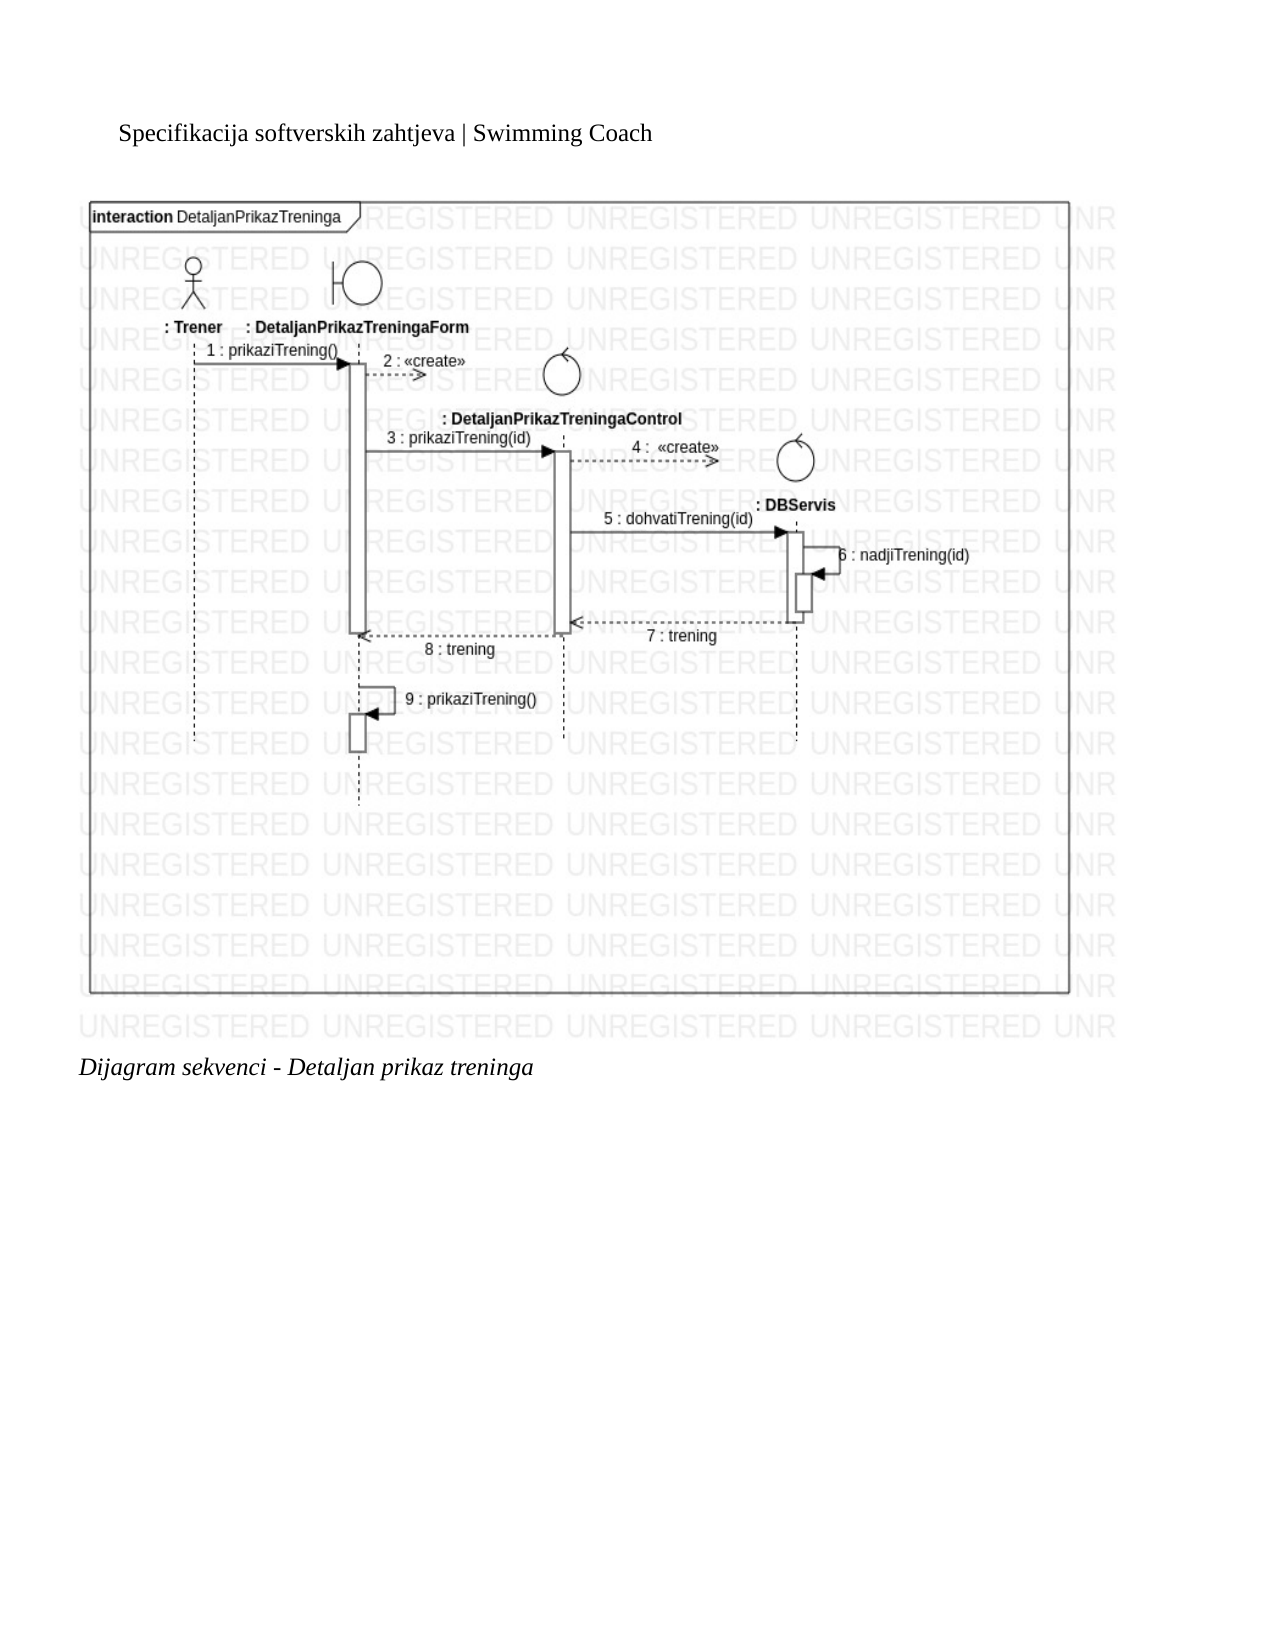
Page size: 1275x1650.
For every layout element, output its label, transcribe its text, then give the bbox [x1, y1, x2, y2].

text Dijagram sekvenci - Detaljan prikaz treninga [78, 189, 1196, 1081]
picture [78, 189, 1118, 1047]
